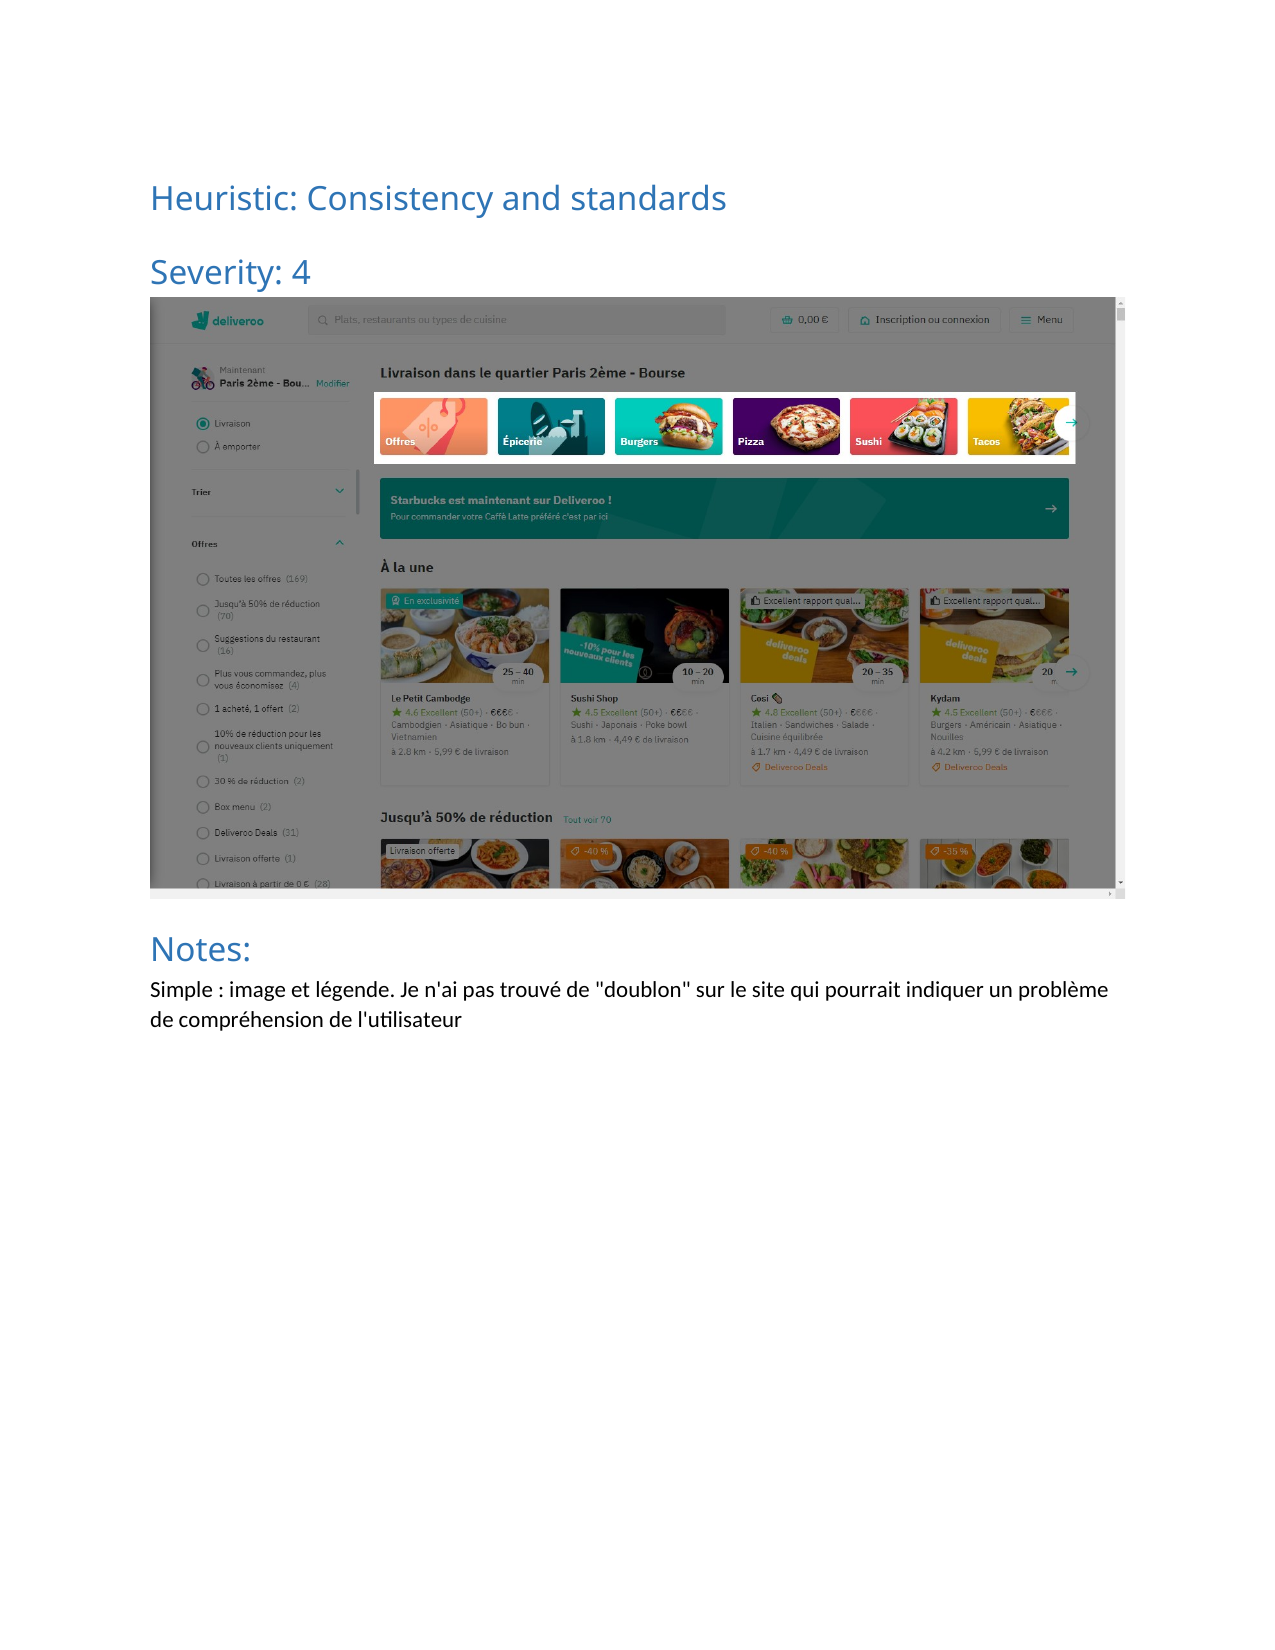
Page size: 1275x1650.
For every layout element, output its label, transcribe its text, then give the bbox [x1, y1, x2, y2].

subtitle Heuristic: Consistency and standards [150, 175, 1125, 220]
subtitle Severity: 4 [150, 249, 1125, 294]
subtitle Notes: [150, 926, 1125, 971]
text Simple : image et légende. Je n'ai pas trouvé de "doublon" sur le site qui pourrait indiquer un problème de compréhension de l'utilisateur [150, 975, 1125, 1033]
picture [150, 297, 1125, 899]
